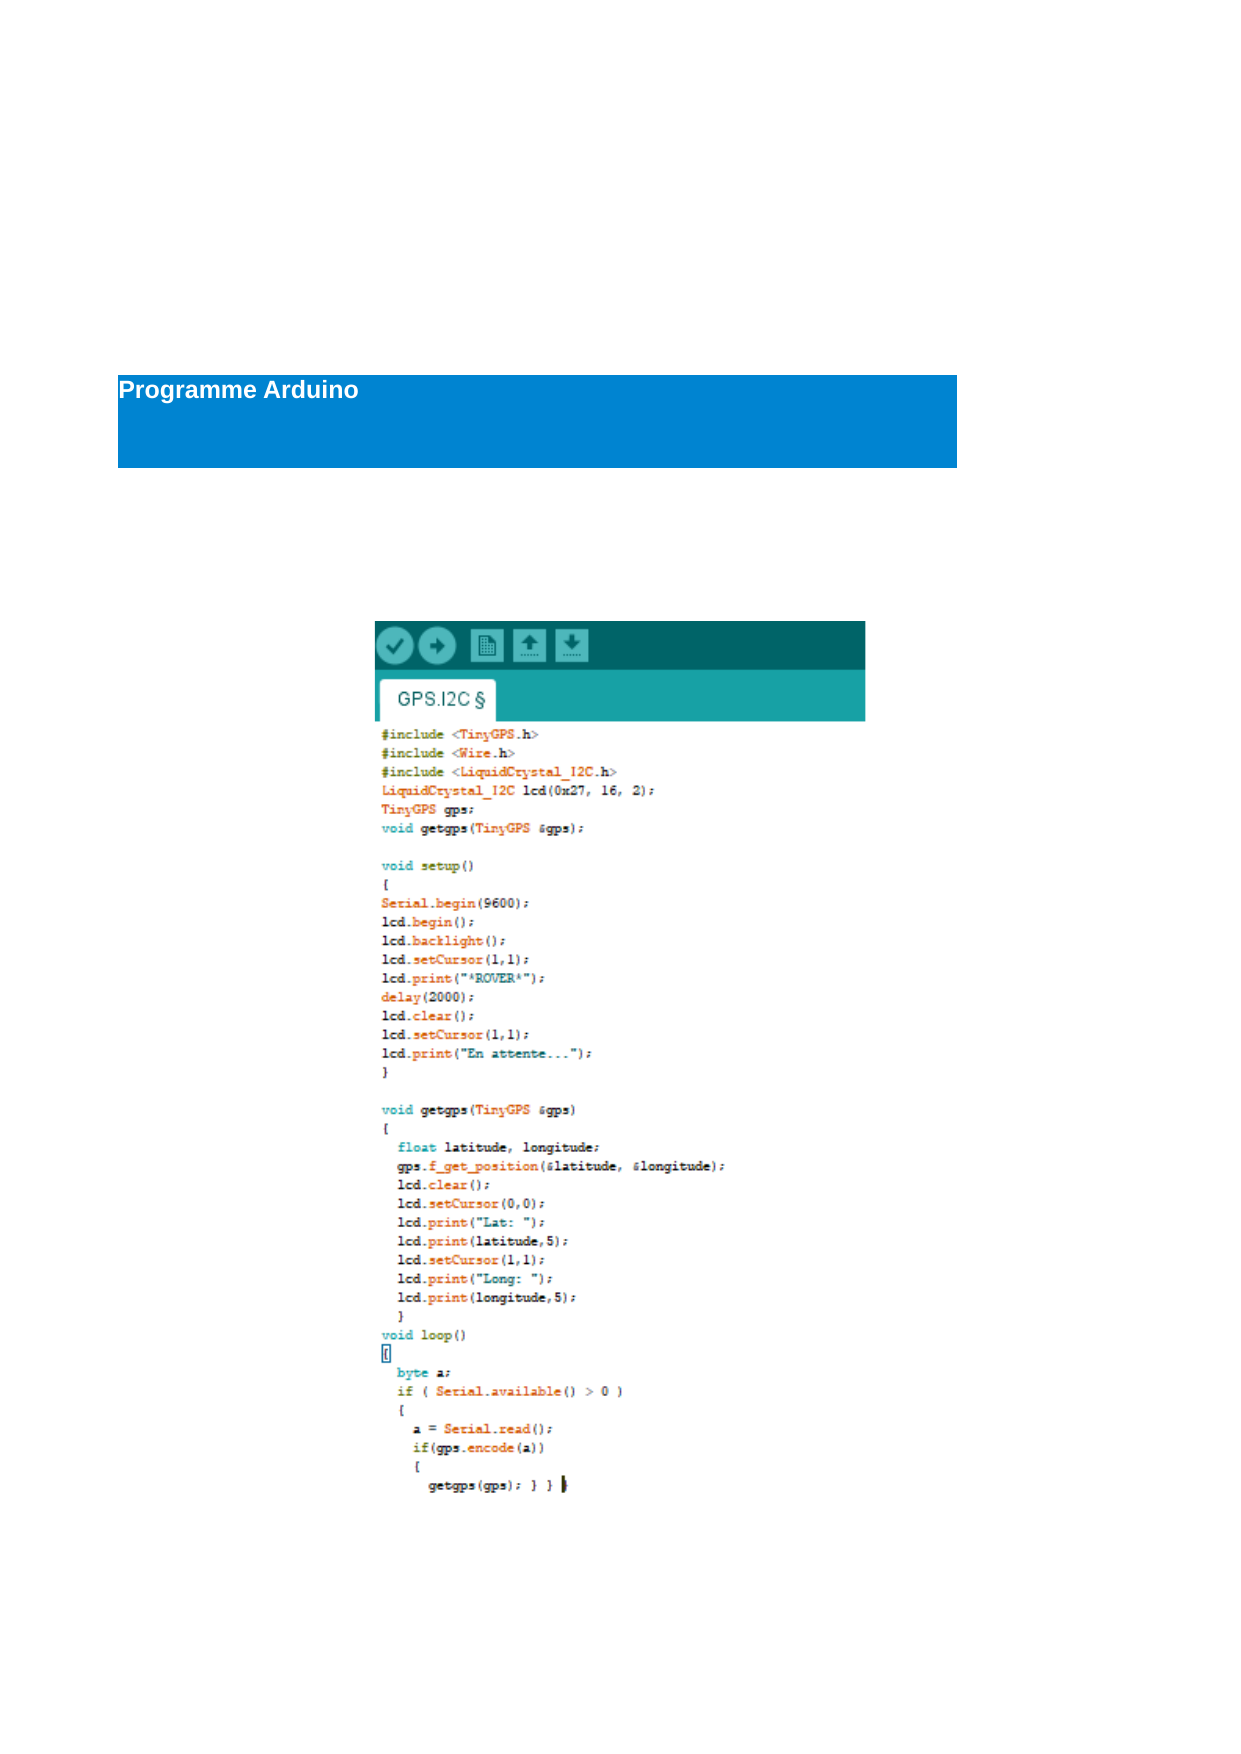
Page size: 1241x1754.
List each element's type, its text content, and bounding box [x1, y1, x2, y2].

subtitle Programme Arduino [118, 375, 957, 403]
picture [374, 621, 866, 1518]
